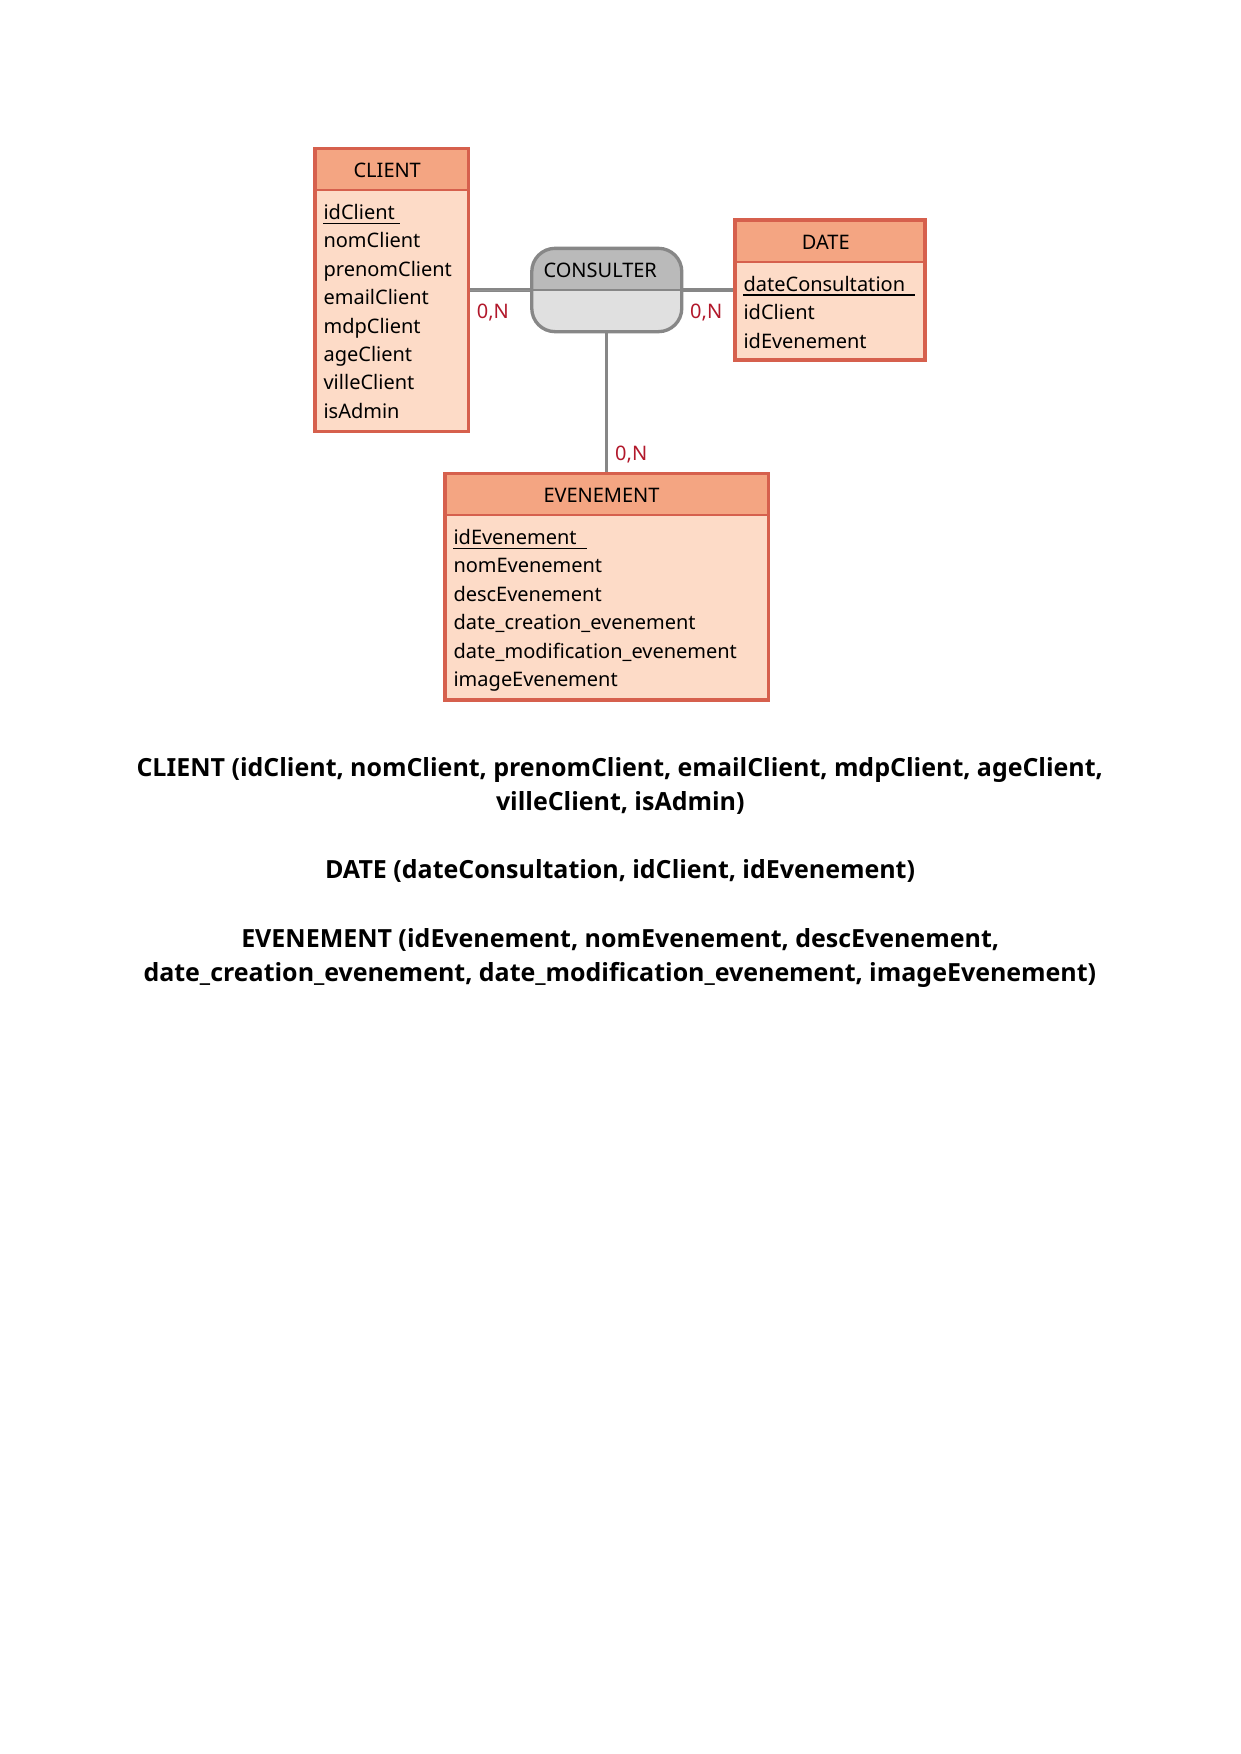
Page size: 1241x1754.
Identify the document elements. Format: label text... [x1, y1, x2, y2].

text EVENEMENT (idEvenement, nomEvenement, descEvenement, date_creation_evenement, date_modification_evenement, imageEvenement) [118, 920, 1122, 988]
text CLIENT (idClient, nomClient, prenomClient, emailClient, mdpClient, ageClient, villeClient, isAdmin) [118, 750, 1122, 818]
text DATE (dateConsultation, idClient, idEvenement) [118, 852, 1122, 886]
